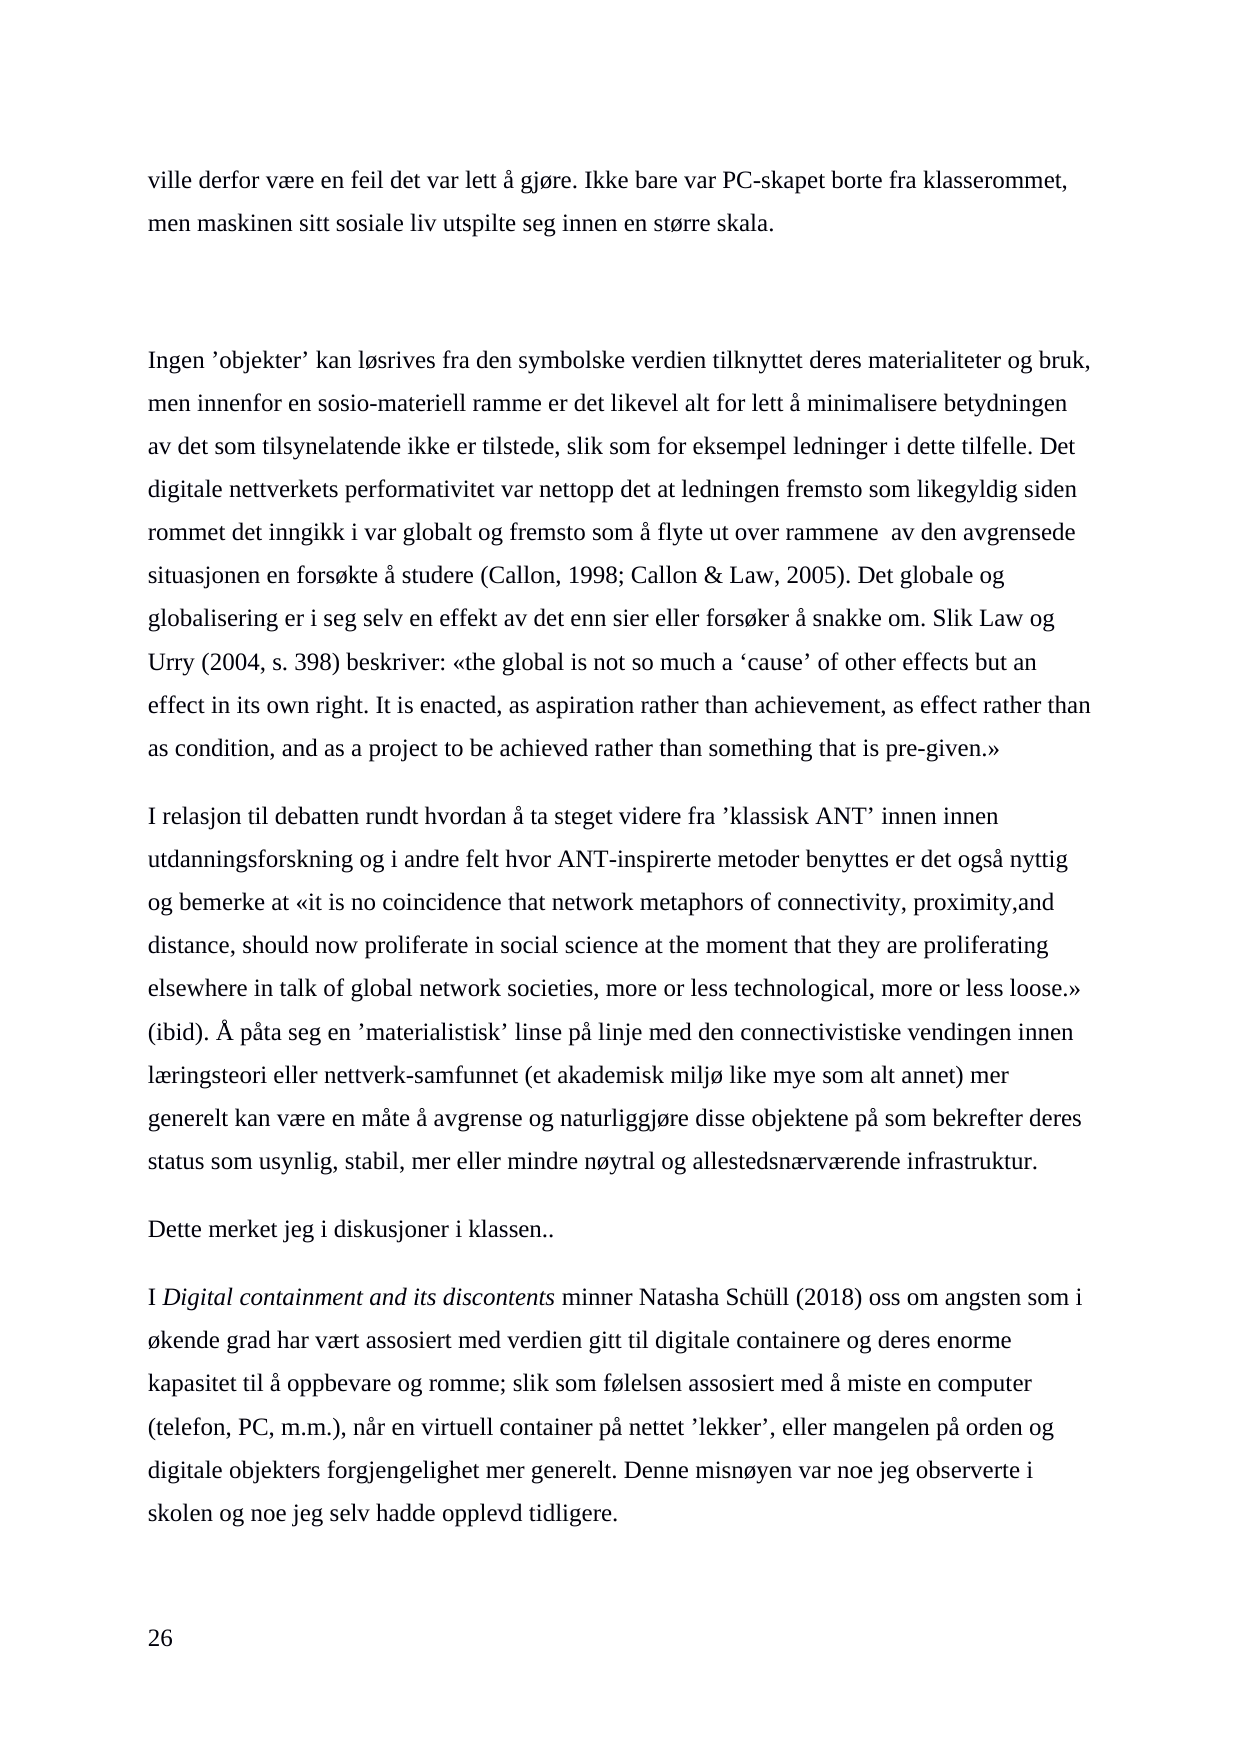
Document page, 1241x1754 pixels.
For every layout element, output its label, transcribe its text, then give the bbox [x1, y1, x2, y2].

text Dette merket jeg i diskusjoner i klassen.. [148, 1214, 1092, 1243]
text I Digital containment and its discontents minner Natasha Schüll (2018) oss om angsten som i økende grad har vært assosiert med verdien gitt til digitale containere og deres enorme kapasitet til å oppbevare og romme; slik som følelsen assosiert med å miste en computer (telefon, PC, m.m.), når en virtuell container på nettet ’lekker’, eller mangelen på orden og digitale objekters forgjengelighet mer generelt. Denne misnøyen var noe jeg observerte i skolen og noe jeg selv hadde opplevd tidligere. [148, 1282, 1092, 1527]
text I relasjon til debatten rundt hvordan å ta steget videre fra ’klassisk ANT’ innen innen utdanningsforskning og i andre felt hvor ANT-inspirerte metoder benyttes er det også nyttig og bemerke at «it is no coincidence that network metaphors of connectivity, proximity,and distance, should now proliferate in social science at the moment that they are proliferating elsewhere in talk of global network societies, more or less technological, more or less loose.» (ibid). Å påta seg en ’materialistisk’ linse på linje med den connectivistiske vendingen innen læringsteori eller nettverk-samfunnet (et akademisk miljø like mye som alt annet) mer generelt kan være en måte å avgrense og naturliggjøre disse objektene på som bekrefter deres status som usynlig, stabil, mer eller mindre nøytral og allestedsnærværende infrastruktur. [148, 801, 1092, 1175]
text Ingen ’objekter’ kan løsrives fra den symbolske verdien tilknyttet deres materialiteter og bruk, men innenfor en sosio-materiell ramme er det likevel alt for lett å minimalisere betydningen av det som tilsynelatende ikke er tilstede, slik som for eksempel ledninger i dette tilfelle. Det digitale nettverkets performativitet var nettopp det at ledningen fremsto som likegyldig siden rommet det inngikk i var globalt og fremsto som å flyte ut over rammene av den avgrensede situasjonen en forsøkte å studere (Callon, 1998; Callon & Law, 2005). Det globale og globalisering er i seg selv en effekt av det enn sier eller forsøker å snakke om. Slik Law og Urry (2004, s. 398) beskriver: «the global is not so much a ‘cause’ of other effects but an effect in its own right. It is enacted, as aspiration rather than achievement, as effect rather than as condition, and as a project to be achieved rather than something that is pre-given.» [148, 345, 1092, 762]
text ville derfor være en feil det var lett å gjøre. Ikke bare var PC-skapet borte fra klasserommet, men maskinen sitt sosiale liv utspilte seg innen en større skala. [148, 165, 1092, 237]
